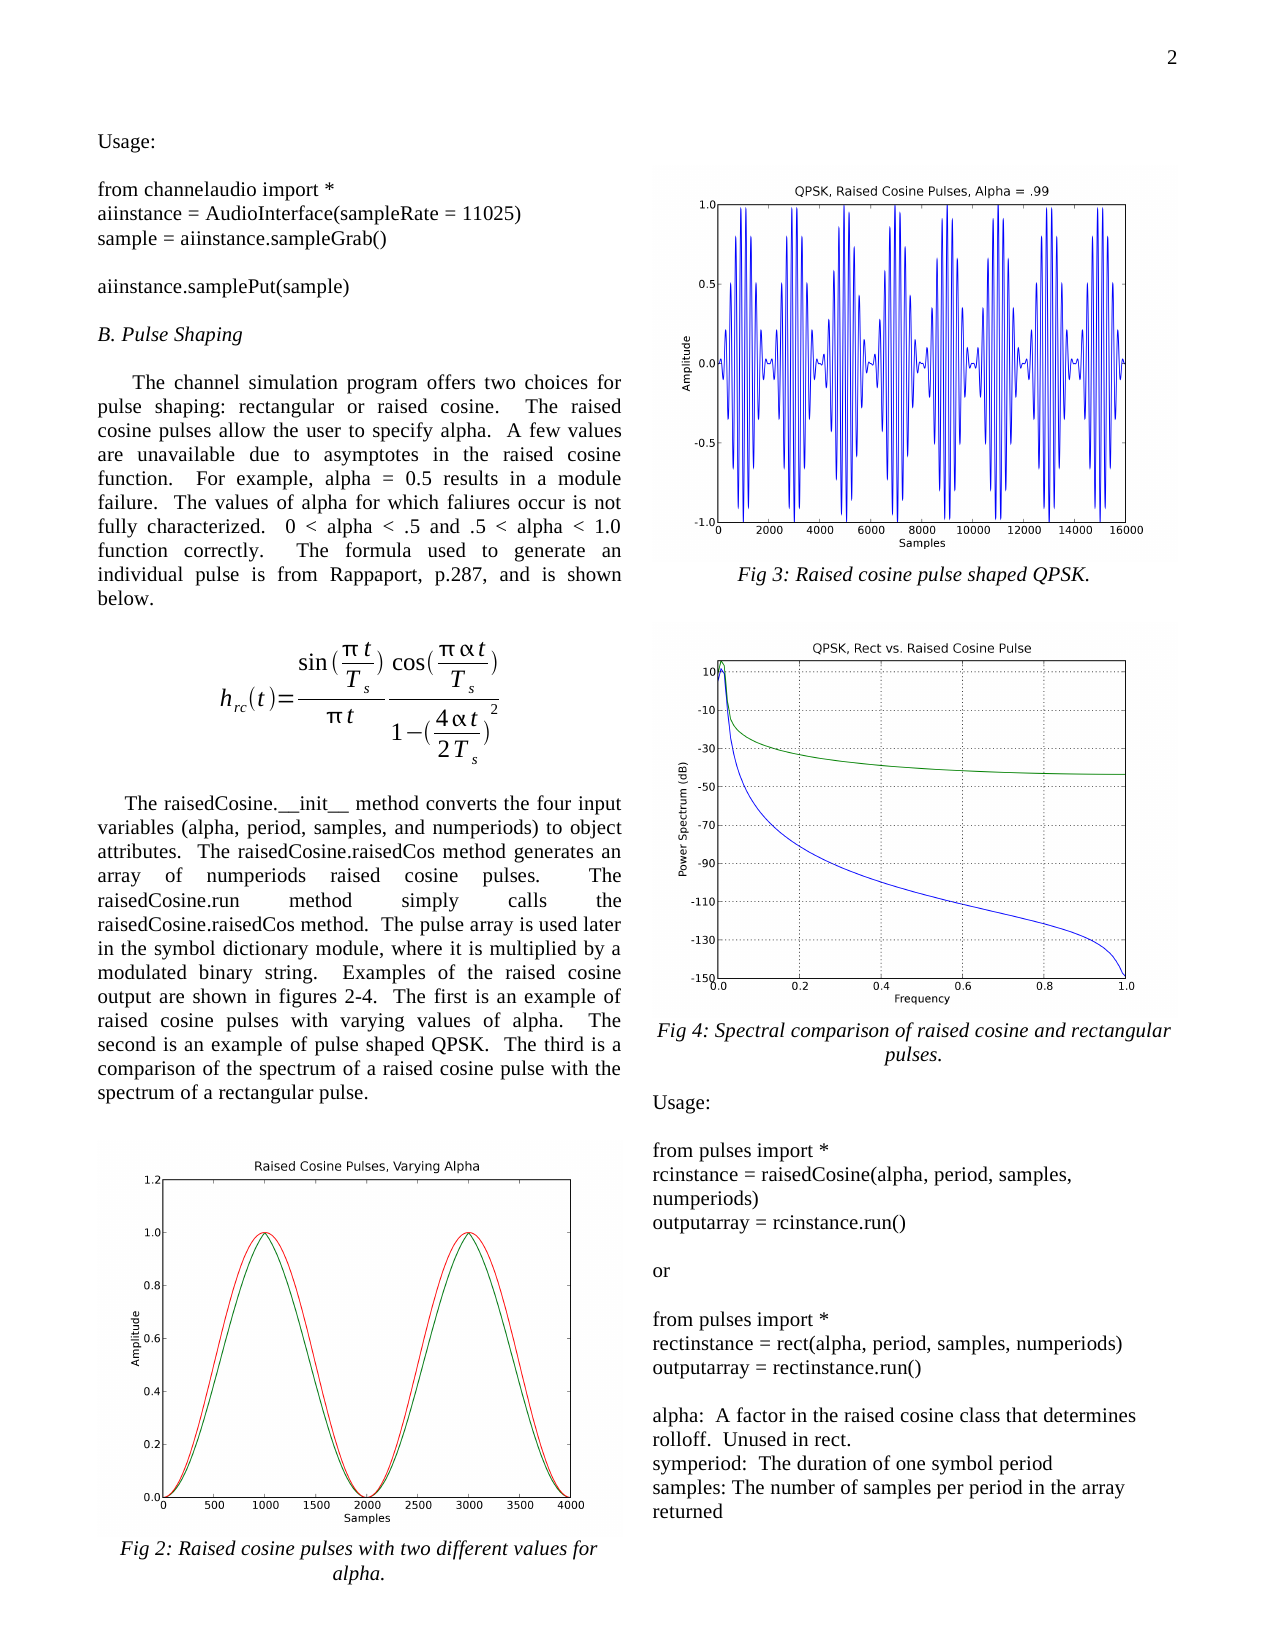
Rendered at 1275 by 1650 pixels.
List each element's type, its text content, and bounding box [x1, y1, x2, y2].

text alpha: A factor in the raised cosine class that determines rolloff. Unused in rect. [652, 1403, 1177, 1451]
text from pulses import * [652, 1306, 1177, 1331]
text outputarray = rcinstance.run() [652, 1210, 1177, 1234]
text Usage: [652, 1090, 1177, 1114]
text rcinstance = raisedCosine(alpha, period, samples, numperiods) [652, 1162, 1177, 1210]
text sample = aiinstance.sampleGrab() [97, 225, 622, 249]
text from pulses import * [652, 1138, 1177, 1162]
text Fig 3: Raised cosine pulse shaped QPSK. [652, 562, 1177, 585]
text from channelaudio import * [97, 177, 622, 201]
text samples: The number of samples per period in the array returned [652, 1475, 1177, 1523]
text outputarray = rectinstance.run() [652, 1354, 1177, 1379]
text symperiod: The duration of one symbol period [652, 1451, 1177, 1475]
picture [652, 165, 1178, 562]
text Usage: [97, 129, 622, 153]
picture [97, 1140, 623, 1537]
text The raisedCosine.__init__ method converts the four input variables (alpha, period, samples, and numperiods) to object attributes. The raisedCosine.raisedCos method generates an array of numperiods raised cosine pulses. The raisedCosine.run method simply calls the raisedCosine.raisedCos method. The pulse array is used later in the symbol dictionary module, where it is multiplied by a modulated binary string. Examples of the raised cosine output are shown in figures 2-4. The first is an example of raised cosine pulses with varying values of alpha. The second is an example of pulse shaped QPSK. The third is a comparison of the spectrum of a raised cosine pulse with the spectrum of a rectangular pulse. [97, 791, 622, 1104]
text The channel simulation program offers two choices for pulse shaping: rectangular or raised cosine. The raised cosine pulses allow the user to specify alpha. A few values are unavailable due to asymptotes in the raised cosine function. For example, alpha = 0.5 results in a module failure. The values of alpha for which faliures occur is not fully characterized. 0 < alpha < .5 and .5 < alpha < 1.0 function correctly. The formula used to generate an individual pulse is from Rappaport, p.287, and is shown below. [97, 370, 622, 610]
text or [652, 1258, 1177, 1282]
text aiinstance = AudioInterface(sampleRate = 11025) [97, 201, 622, 225]
picture [652, 622, 1178, 1018]
text rectinstance = rect(alpha, period, samples, numperiods) [652, 1331, 1177, 1354]
text Fig 4: Spectral comparison of raised cosine and rectangular pulses. [652, 1018, 1177, 1066]
text aiinstance.samplePut(sample) [97, 273, 622, 297]
text Fig 2: Raised cosine pulses with two different values for alpha. [97, 1537, 622, 1584]
text B. Pulse Shaping [97, 322, 622, 346]
